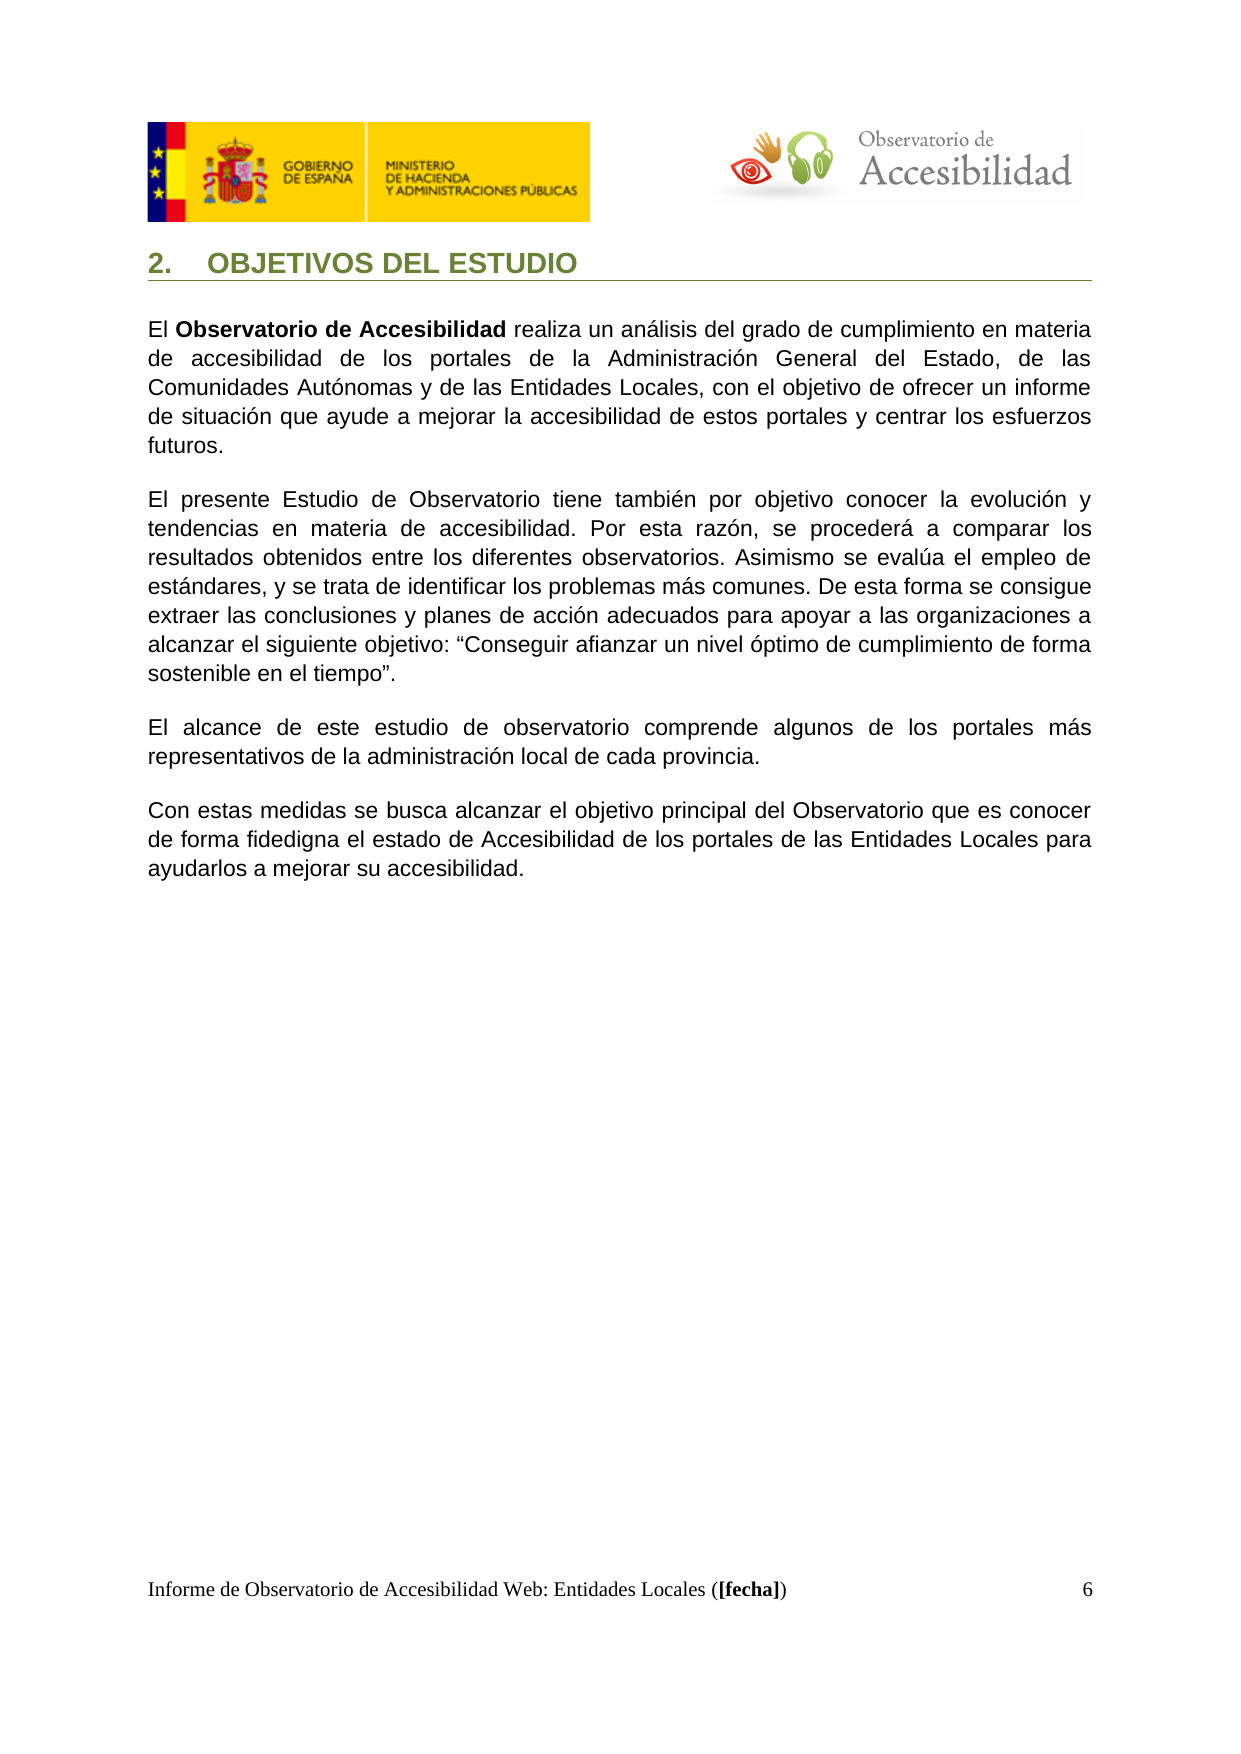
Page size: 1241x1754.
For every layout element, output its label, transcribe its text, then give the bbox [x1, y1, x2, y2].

text El Observatorio de Accesibilidad realiza un análisis del grado de cumplimiento en materia de accesibilidad de los portales de la Administración General del Estado, de las Comunidades Autónomas y de las Entidades Locales, con el objetivo de ofrecer un informe de situación que ayude a mejorar la accesibilidad de estos portales y centrar los esfuerzos futuros. [148, 316, 1092, 458]
list Objetivos del estudio [148, 247, 1092, 280]
picture [710, 122, 1086, 205]
text El presente Estudio de Observatorio tiene también por objetivo conocer la evolución y tendencias en materia de accesibilidad. Por esta razón, se procederá a comparar los resultados obtenidos entre los diferentes observatorios. Asimismo se evalúa el empleo de estándares, y se trata de identificar los problemas más comunes. De esta forma se consigue extraer las conclusiones y planes de acción adecuados para apoyar a las organizaciones a alcanzar el siguiente objetivo: “Conseguir afianzar un nivel óptimo de cumplimiento de forma sostenible en el tiempo”. [148, 486, 1092, 686]
picture [147, 122, 591, 222]
text El alcance de este estudio de observatorio comprende algunos de los portales más representativos de la administración local de cada provincia. [148, 714, 1092, 769]
text Con estas medidas se busca alcanzar el objetivo principal del Observatorio que es conocer de forma fidedigna el estado de Accesibilidad de los portales de las Entidades Locales para ayudarlos a mejorar su accesibilidad. [148, 797, 1092, 881]
